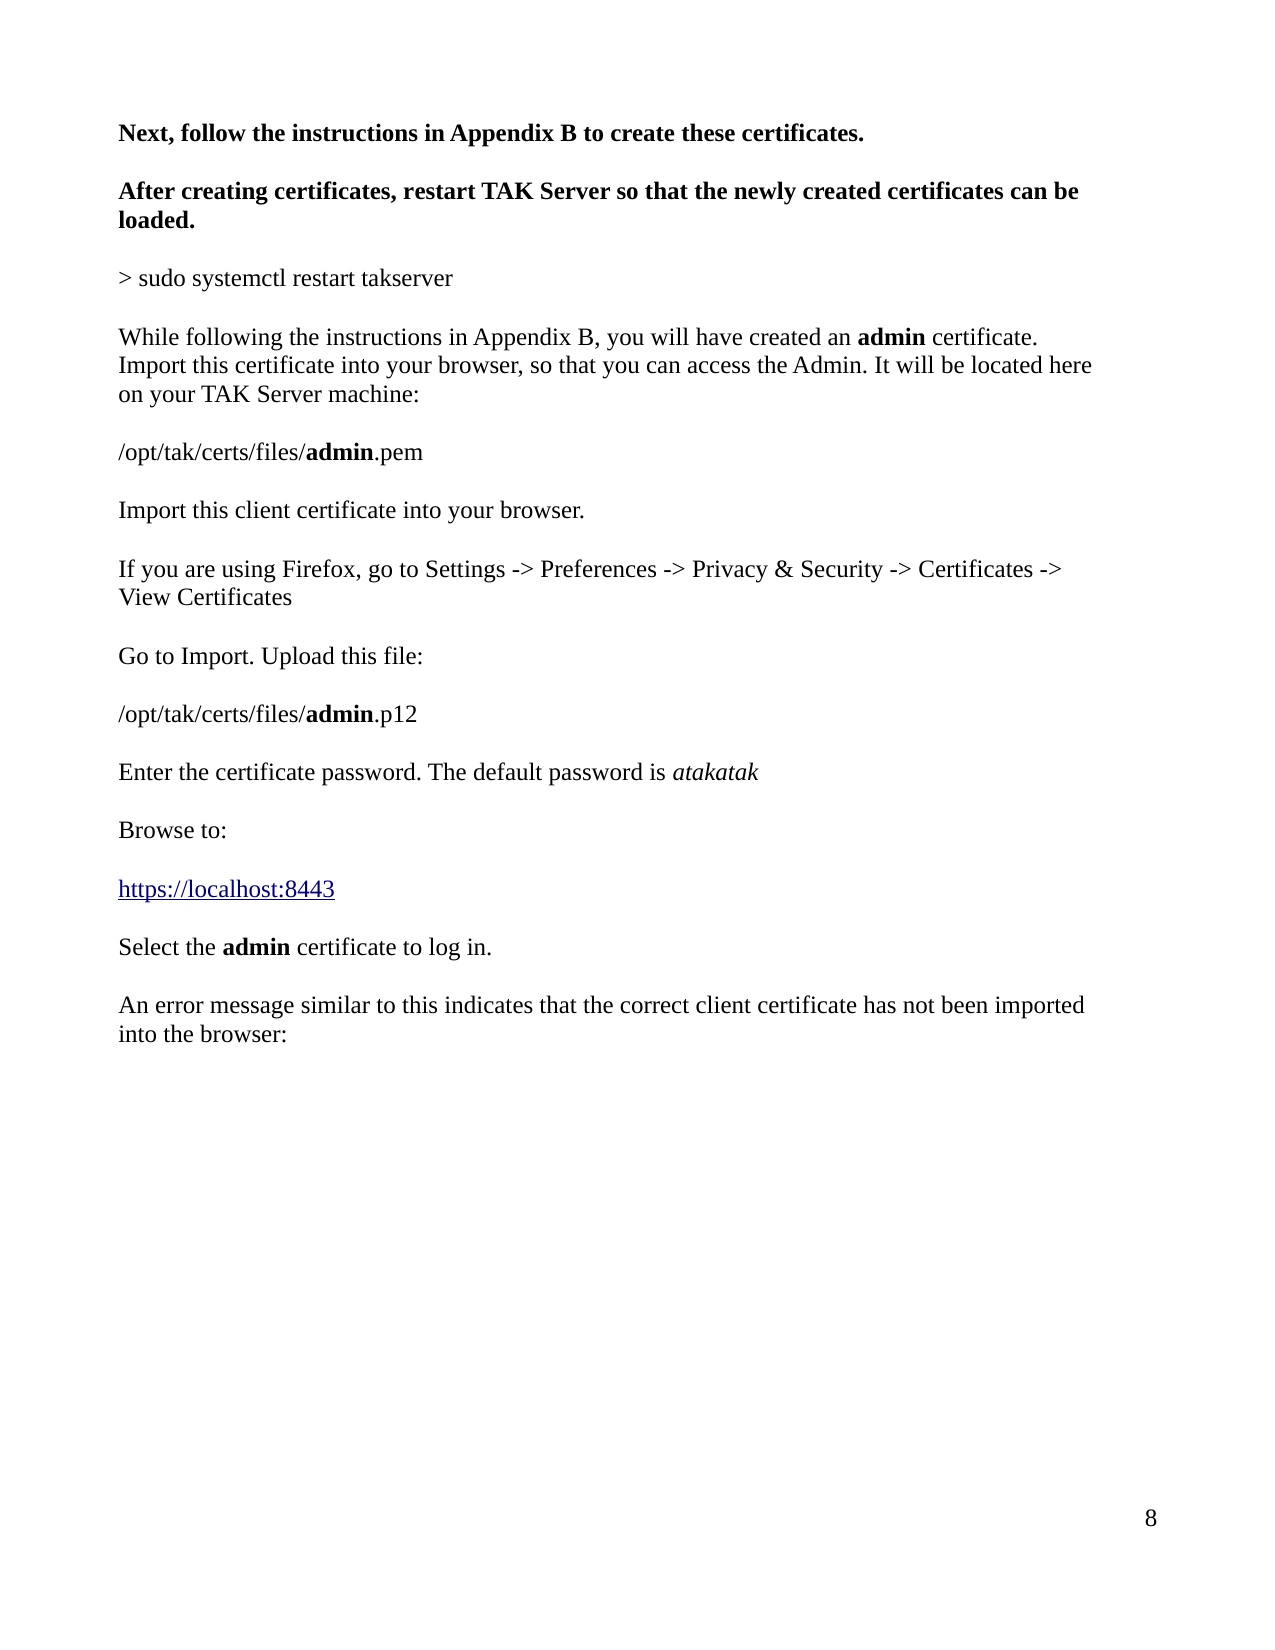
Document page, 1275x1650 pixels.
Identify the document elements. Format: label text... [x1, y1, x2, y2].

text https://localhost:8443 [118, 874, 1098, 902]
text While following the instructions in Appendix B, you will have created an admin certificate. Import this certificate into your browser, so that you can access the Admin. It will be located here on your TAK Server machine: [118, 322, 1098, 408]
text Next, follow the instructions in Appendix B to create these certificates. [118, 118, 1098, 147]
text /opt/tak/certs/files/admin.p12 [118, 699, 1098, 728]
text Select the admin certificate to log in. [118, 932, 1098, 961]
text /opt/tak/certs/files/admin.pem [118, 437, 1098, 466]
text An error message similar to this indicates that the correct client certificate has not been imported into the browser: [118, 990, 1098, 1048]
text Go to Import. Upload this file: [118, 641, 1098, 669]
text > sudo systemctl restart takserver [118, 263, 1098, 292]
text Enter the certificate password. The default password is atakatak [118, 757, 1098, 786]
text If you are using Firefox, go to Settings -> Preferences -> Privacy & Security -> Certificates -> View Certificates [118, 554, 1098, 611]
text After creating certificates, restart TAK Server so that the newly created certificates can be loaded. [118, 176, 1098, 234]
text Browse to: [118, 815, 1098, 844]
text Import this client certificate into your browser. [118, 496, 1098, 524]
